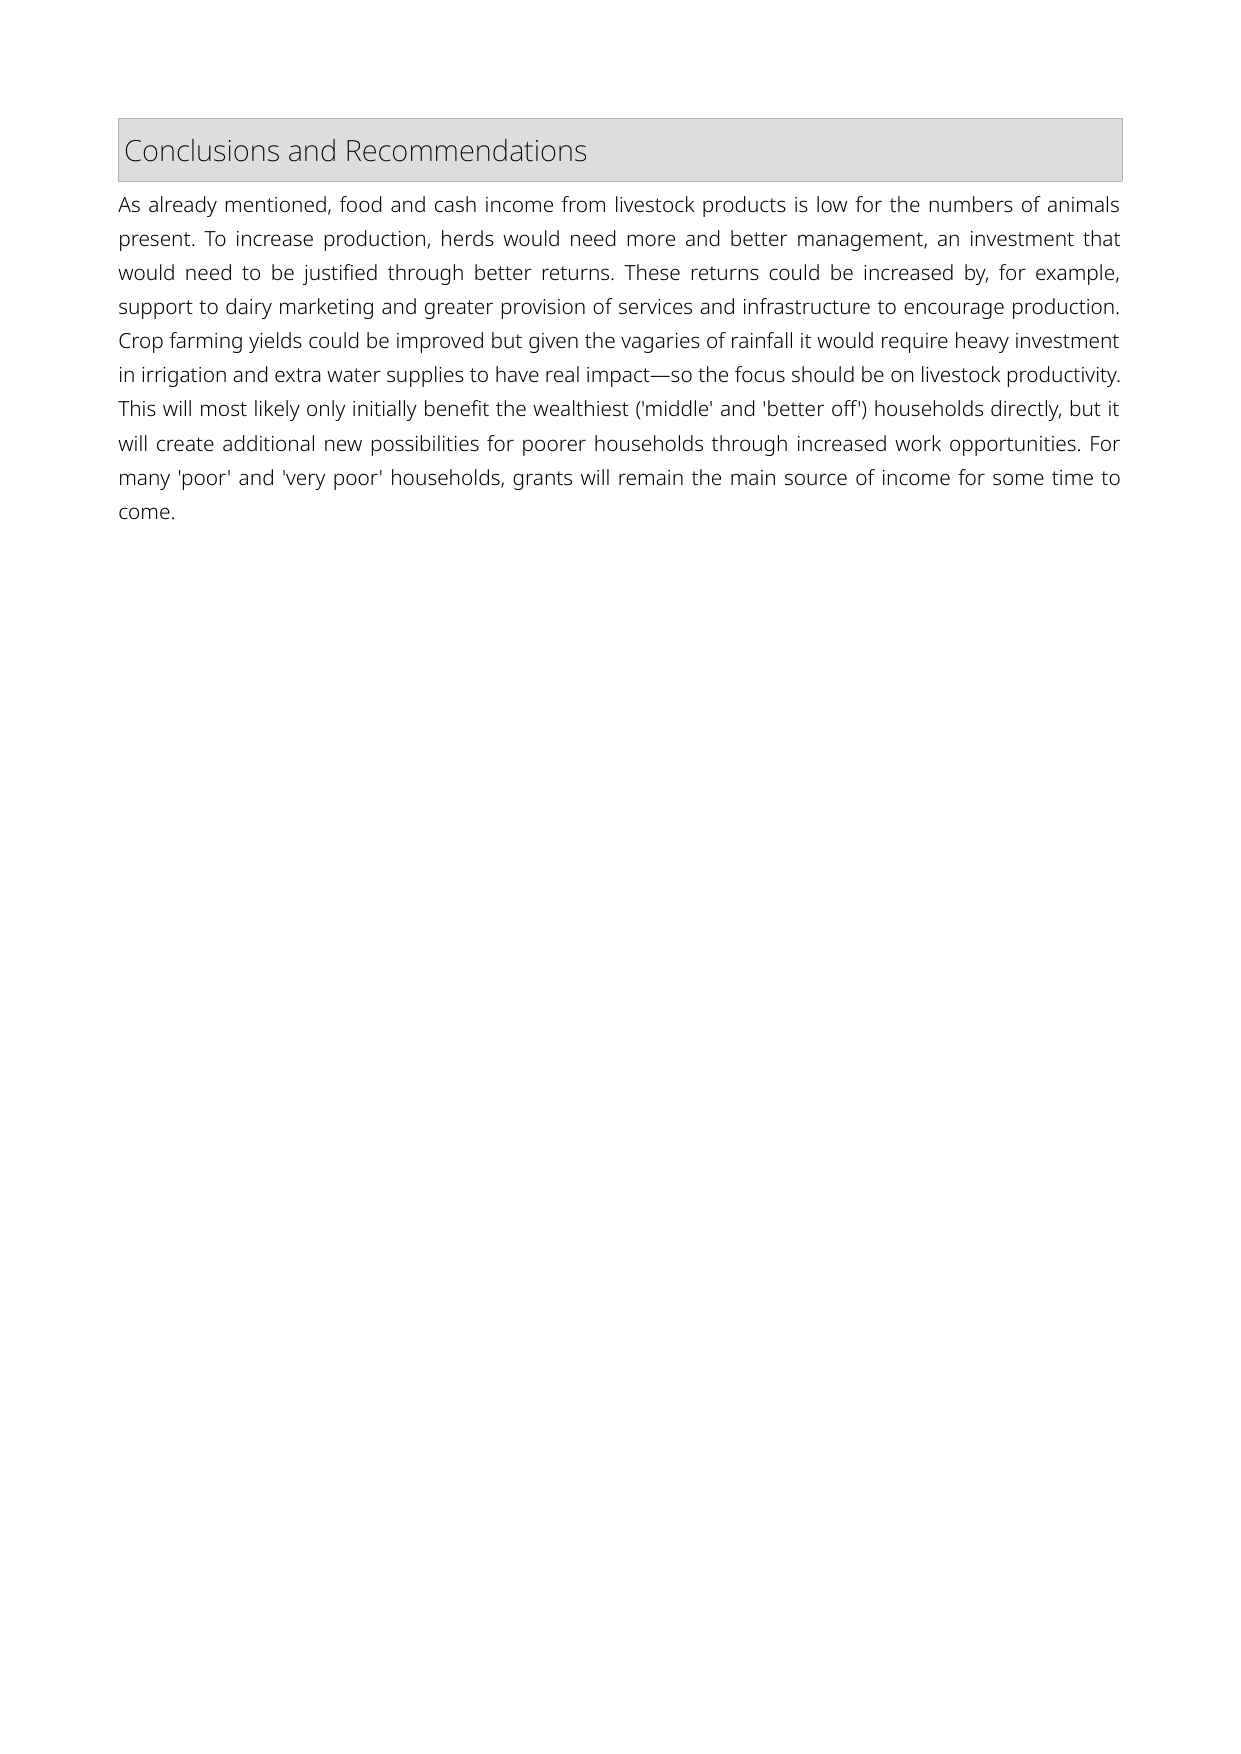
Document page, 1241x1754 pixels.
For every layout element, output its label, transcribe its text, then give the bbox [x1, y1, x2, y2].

table_header Conclusions and Recommendations [119, 119, 1122, 181]
text As already mentioned, food and cash income from livestock products is low for the numbers of animals present. To increase production, herds would need more and better management, an investment that would need to be justified through better returns. These returns could be increased by, for example, support to dairy marketing and greater provision of services and infrastructure to encourage production. Crop farming yields could be improved but given the vagaries of rainfall it would require heavy investment in irrigation and extra water supplies to have real impact—so the focus should be on livestock productivity. This will most likely only initially benefit the wealthiest ('middle' and 'better off') households directly, but it will create additional new possibilities for poorer households through increased work opportunities. For many 'poor' and 'very poor' households, grants will remain the main source of income for some time to come. [118, 190, 1122, 525]
